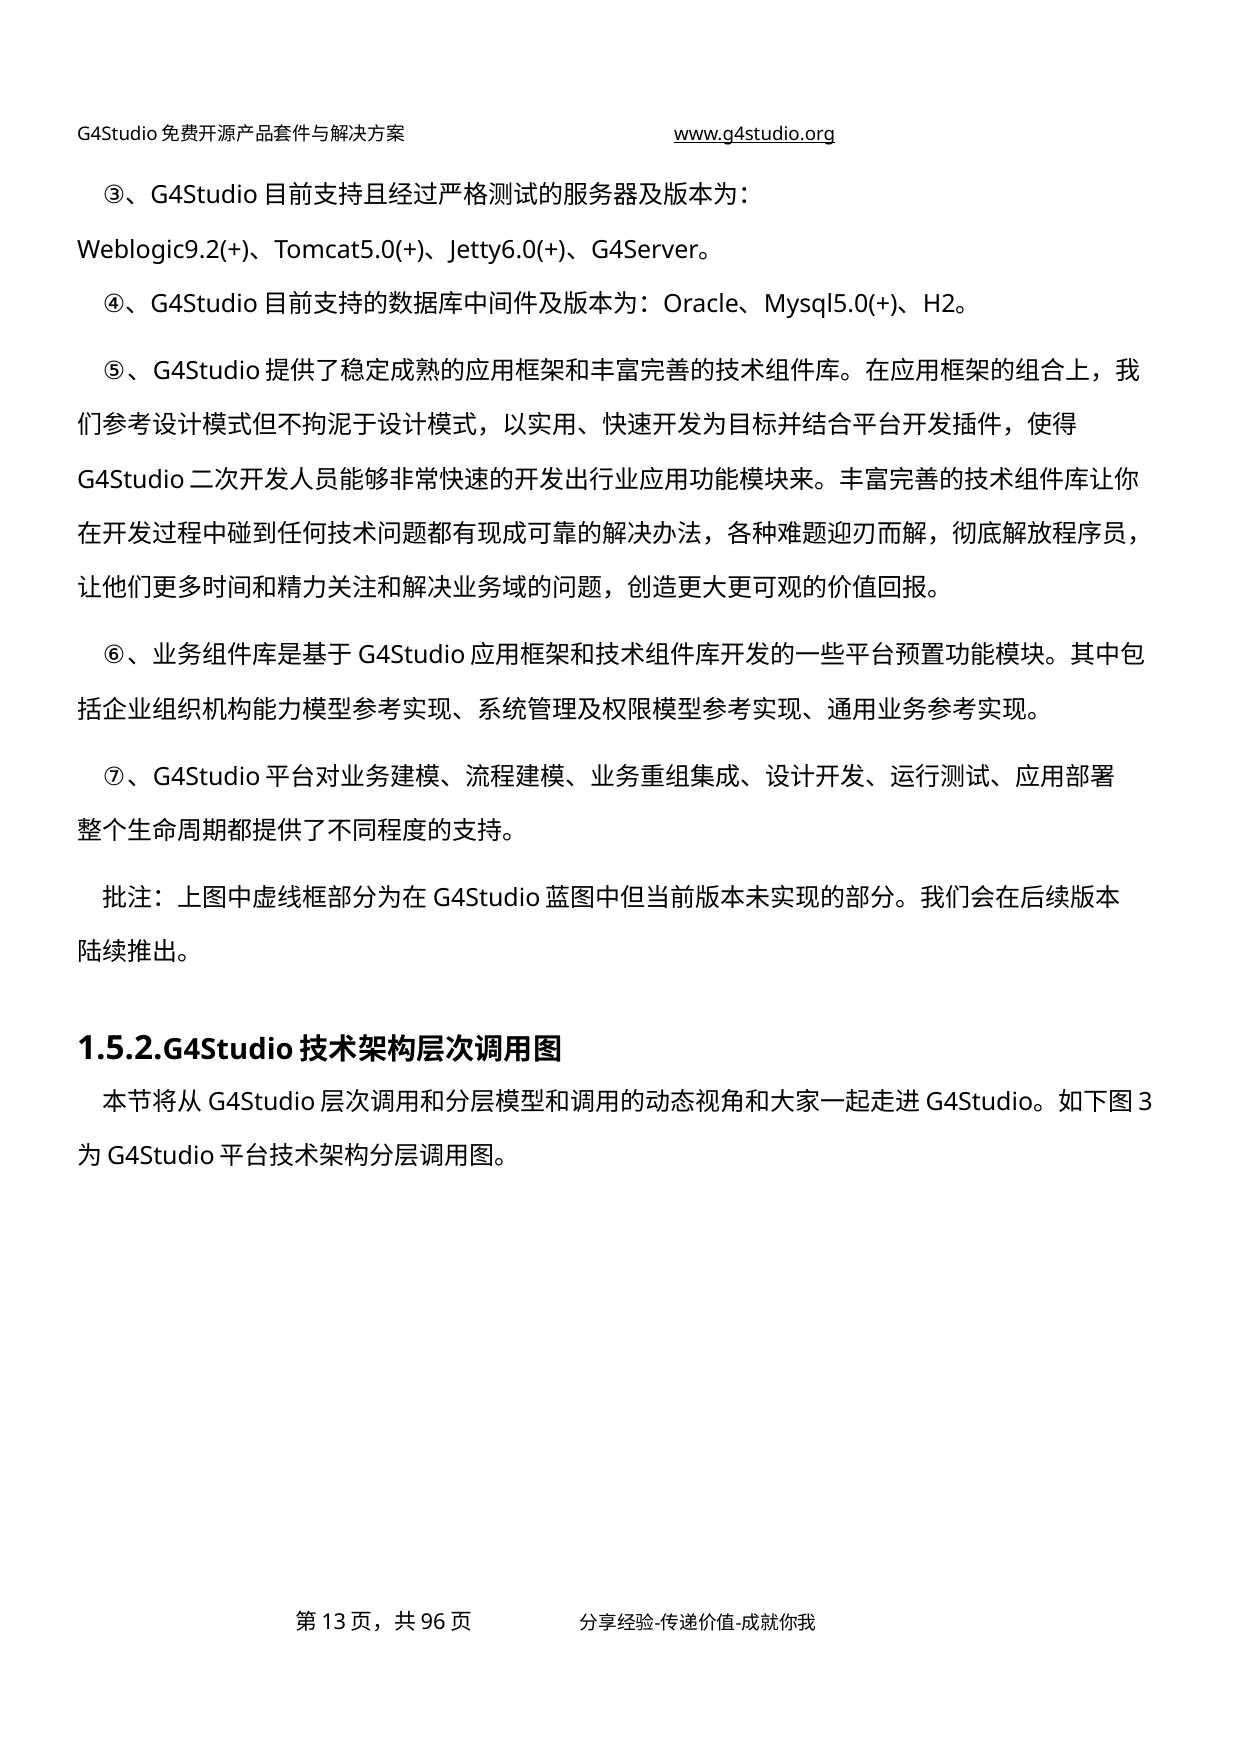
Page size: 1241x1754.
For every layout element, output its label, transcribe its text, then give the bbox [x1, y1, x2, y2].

text ③、G4Studio目前支持且经过严格测试的服务器及版本为：Weblogic9.2(+)、Tomcat5.0(+)、Jetty6.0(+)、G4Server。 ④、G4Studio目前支持的数据库中间件及版本为：Oracle、Mysql5.0(+)、H2。 [77, 175, 1163, 320]
text 批注：上图中虚线框部分为在G4Studio蓝图中但当前版本未实现的部分。我们会在后续版本 陆续推出。 [77, 877, 1163, 968]
text 本节将从G4Studio层次调用和分层模型和调用的动态视角和大家一起走进G4Studio。如下图3为G4Studio平台技术架构分层调用图。 [77, 1081, 1163, 1172]
text ⑦、G4Studio平台对业务建模、流程建模、业务重组集成、设计开发、运行测试、应用部署 整个生命周期都提供了不同程度的支持。 [77, 756, 1163, 847]
text ⑤、G4Studio提供了稳定成熟的应用框架和丰富完善的技术组件库。在应用框架的组合上，我们参考设计模式但不拘泥于设计模式，以实用、快速开发为目标并结合平台开发插件，使得G4Studio二次开发人员能够非常快速的开发出行业应用功能模块来。丰富完善的技术组件库让你在开发过程中碰到任何技术问题都有现成可靠的解决办法，各种难题迎刃而解，彻底解放程序员，让他们更多时间和精力关注和解决业务域的问题，创造更大更可观的价值回报。 [77, 350, 1163, 604]
text ⑥、业务组件库是基于G4Studio应用框架和技术组件库开发的一些平台预置功能模块。其中包括企业组织机构能力模型参考实现、系统管理及权限模型参考实现、通用业务参考实现。 [77, 635, 1163, 725]
subtitle 1.5.2.G4Studio技术架构层次调用图 [77, 1023, 1163, 1069]
